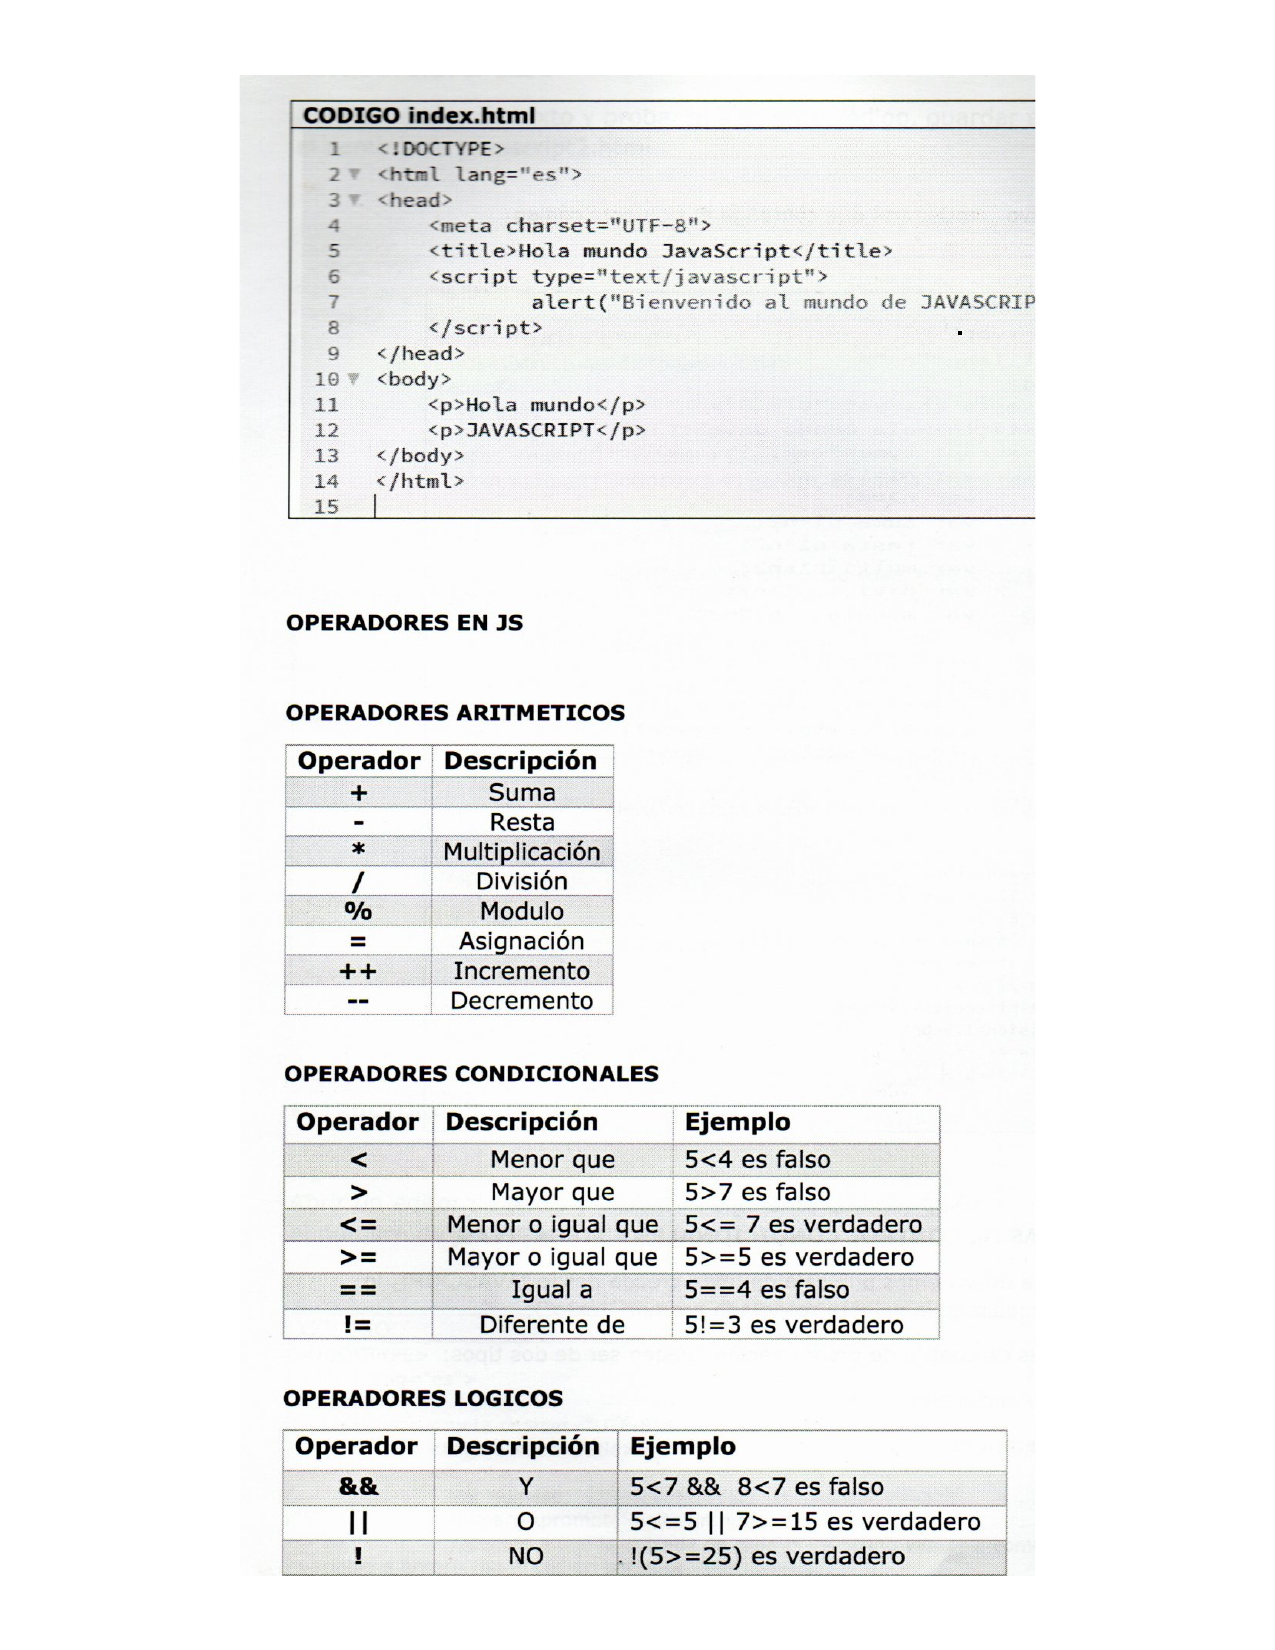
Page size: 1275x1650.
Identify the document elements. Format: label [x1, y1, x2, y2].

picture [239, 75, 1036, 1576]
